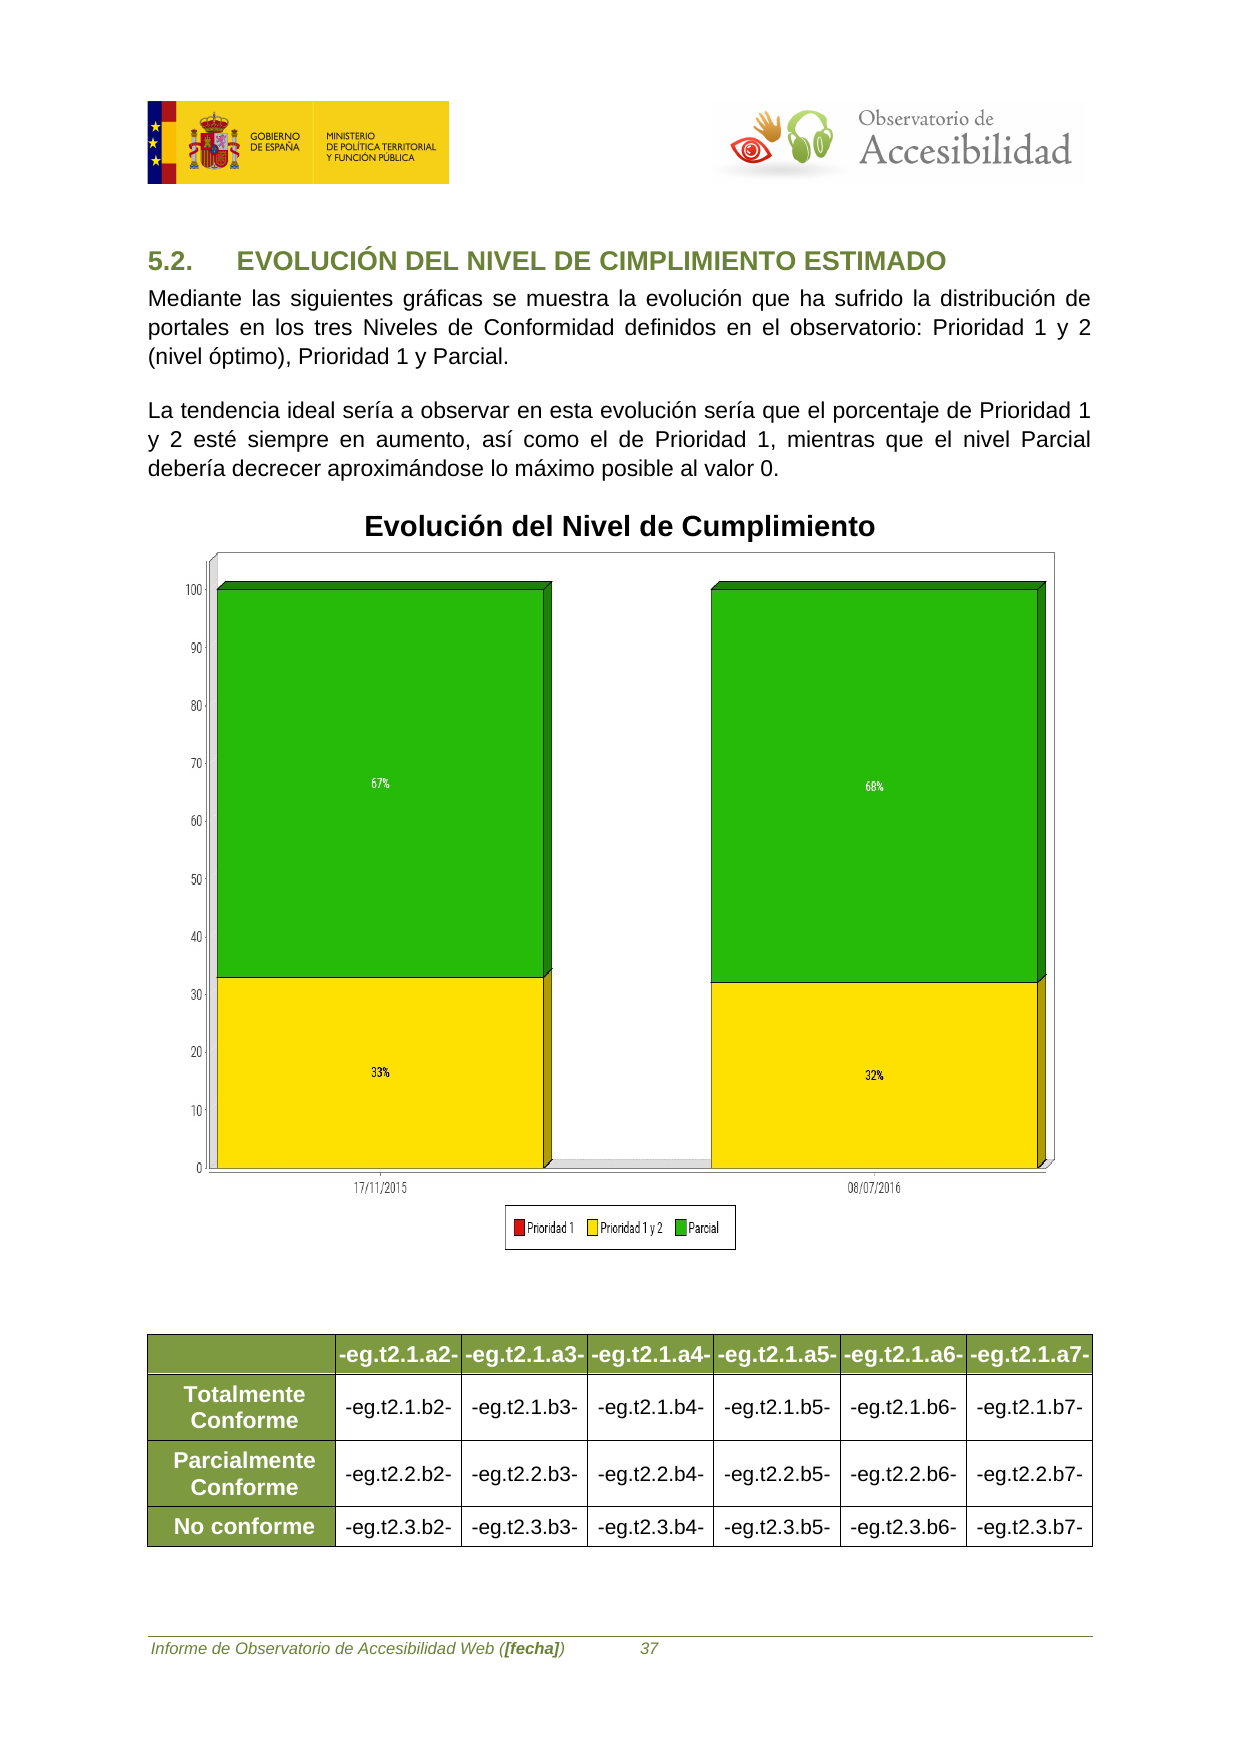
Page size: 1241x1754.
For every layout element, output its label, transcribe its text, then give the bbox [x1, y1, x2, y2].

table_header -eg.t2.1.a6- [841, 1335, 966, 1373]
table_cell -eg.t2.2.b7- [967, 1441, 1092, 1506]
table_cell -eg.t2.3.b7- [967, 1507, 1092, 1546]
table_cell -eg.t2.3.b3- [462, 1507, 587, 1546]
text Evolución del Nivel de Cumplimiento [148, 509, 1092, 543]
text La tendencia ideal sería a observar en esta evolución sería que el porcentaje de Prioridad 1 y 2 esté siempre en aumento, así como el de Prioridad 1, mientras que el nivel Parcial debería decrecer aproximándose lo máximo posible al valor 0. [148, 397, 1092, 481]
table_cell Parcialmente Conforme [148, 1441, 335, 1506]
table_cell -eg.t2.3.b6- [841, 1507, 966, 1546]
table_cell -eg.t2.1.b7- [967, 1375, 1092, 1440]
table_cell Totalmente Conforme [148, 1375, 335, 1440]
table_cell -eg.t2.2.b6- [841, 1441, 966, 1506]
table_cell -eg.t2.3.b4- [588, 1507, 713, 1546]
picture [147, 101, 450, 184]
subtitle Evolución del Nivel de cimplimiento estimado [148, 245, 1092, 276]
table_cell -eg.t2.3.b2- [336, 1507, 461, 1546]
table_header -eg.t2.1.a4- [588, 1335, 713, 1373]
table_cell -eg.t2.1.b5- [714, 1375, 840, 1440]
table_cell -eg.t2.2.b4- [588, 1441, 713, 1506]
picture [178, 542, 1062, 1252]
table_cell -eg.t2.3.b5- [714, 1507, 840, 1546]
table_cell -eg.t2.2.b5- [714, 1441, 840, 1506]
table_cell -eg.t2.1.b2- [336, 1375, 461, 1440]
table_header -eg.t2.1.a2- [336, 1335, 461, 1373]
table_cell -eg.t2.1.b4- [588, 1375, 713, 1440]
table_cell -eg.t2.2.b3- [462, 1441, 587, 1506]
table_cell -eg.t2.1.b3- [462, 1375, 587, 1440]
table_header -eg.t2.1.a5- [714, 1335, 840, 1373]
table_header -eg.t2.1.a3- [462, 1335, 587, 1373]
table_header -eg.t2.1.a7- [967, 1335, 1092, 1373]
table_cell No conforme [148, 1507, 335, 1546]
table_cell -eg.t2.2.b2- [336, 1441, 461, 1506]
table_header [148, 1335, 335, 1373]
picture [710, 101, 1086, 184]
table_cell -eg.t2.1.b6- [841, 1375, 966, 1440]
text Mediante las siguientes gráficas se muestra la evolución que ha sufrido la distribución de portales en los tres Niveles de Conformidad definidos en el observatorio: Prioridad 1 y 2 (nivel óptimo), Prioridad 1 y Parcial. [148, 285, 1092, 369]
